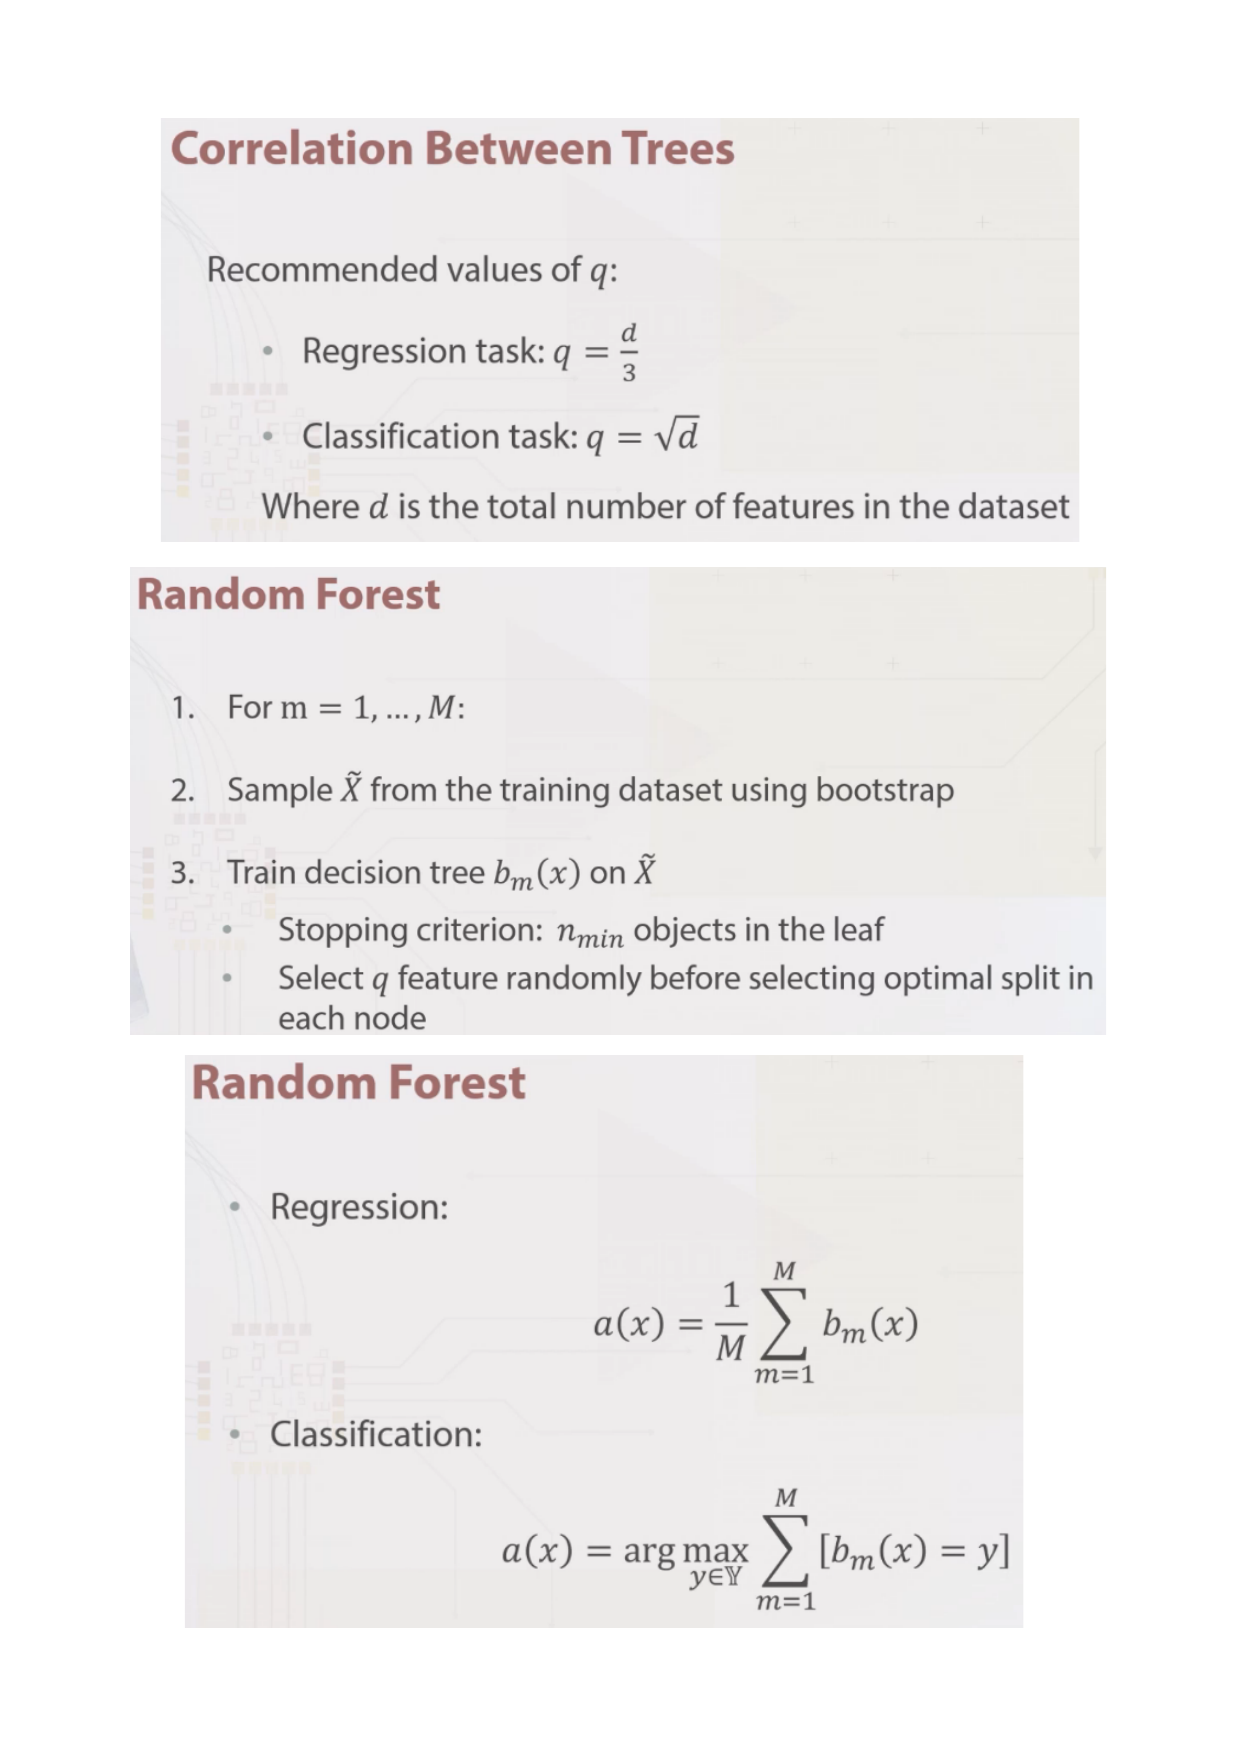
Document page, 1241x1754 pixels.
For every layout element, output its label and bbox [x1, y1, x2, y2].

picture [184, 1055, 1024, 1628]
picture [160, 118, 1080, 542]
picture [130, 567, 1107, 1035]
